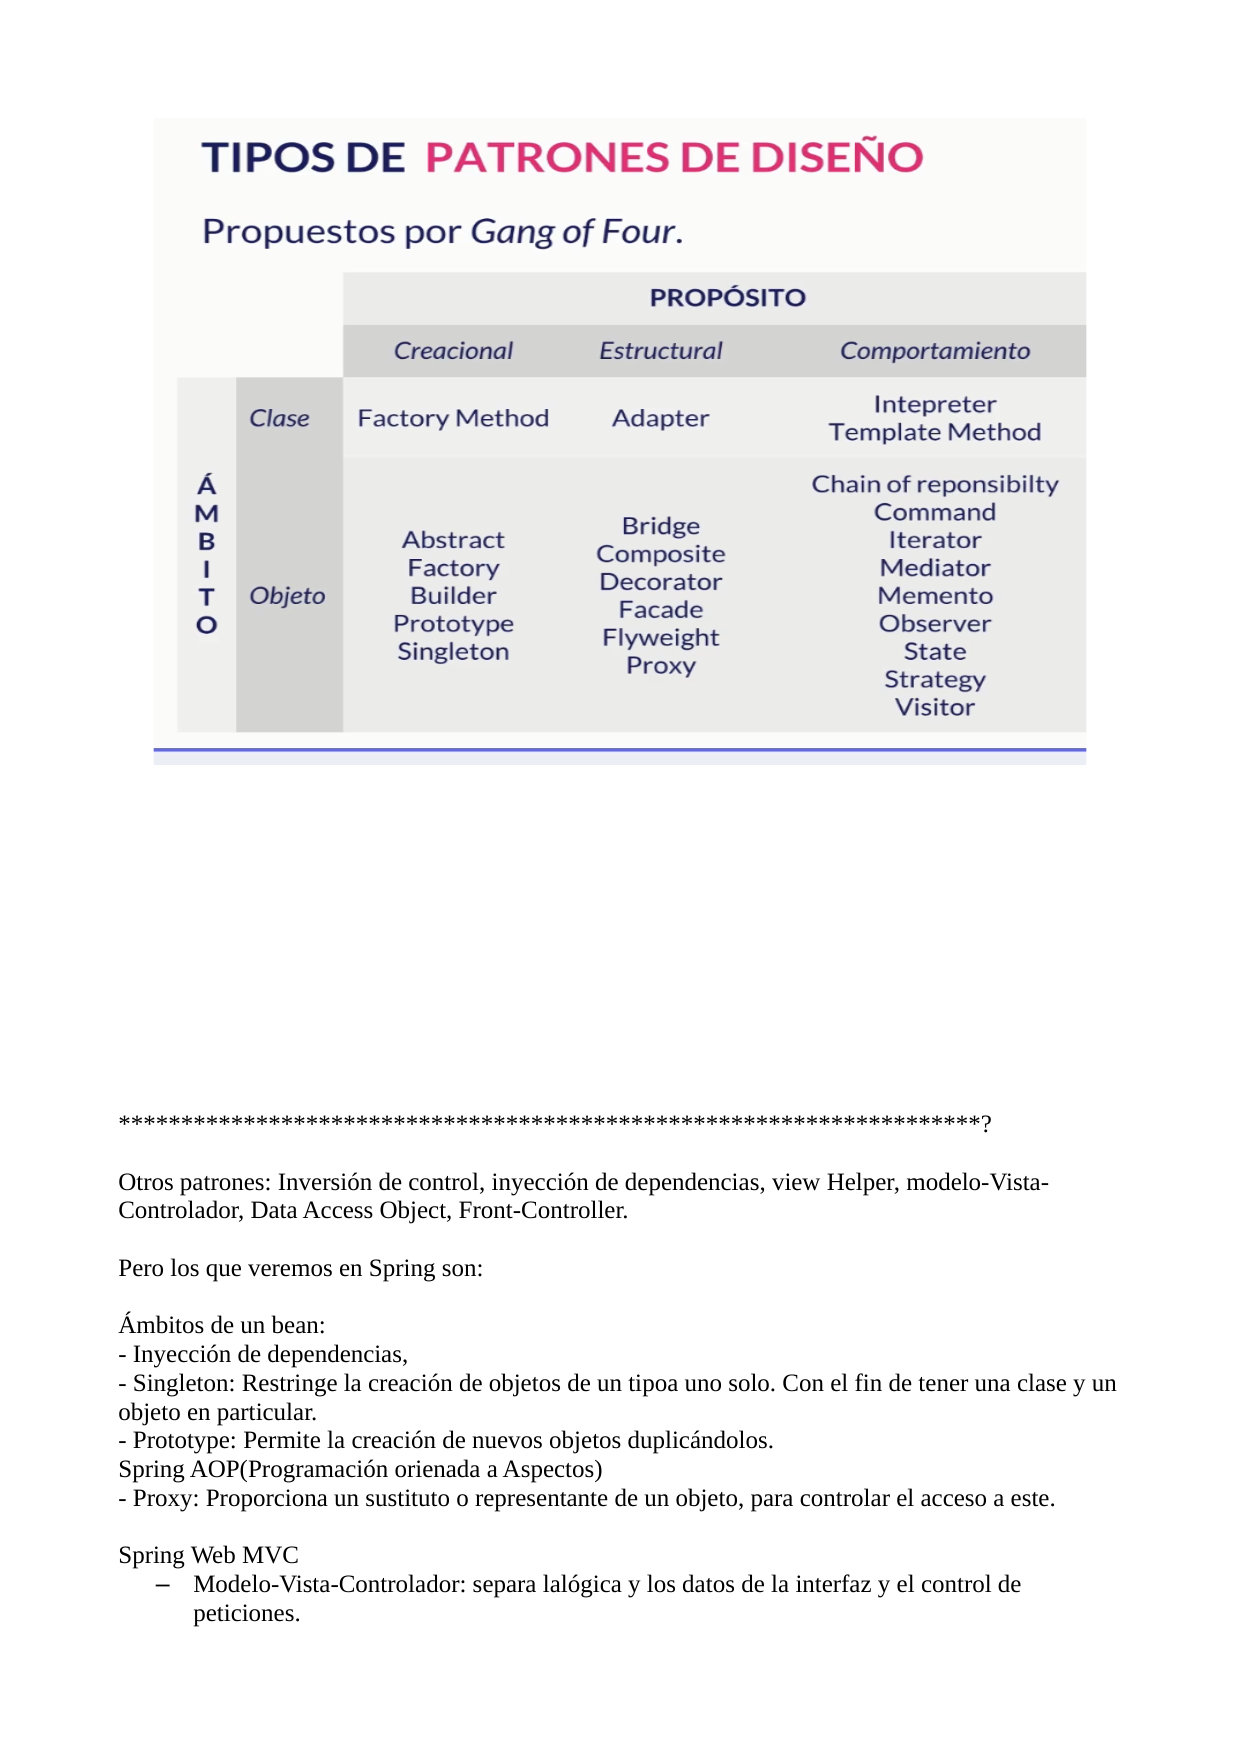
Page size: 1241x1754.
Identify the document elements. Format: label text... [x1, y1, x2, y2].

text *********************************************************************? [118, 1109, 1122, 1138]
text Spring AOP(Programación orienada a Aspectos) [118, 1454, 1122, 1483]
text Pero los que veremos en Spring son: [118, 1253, 1122, 1282]
text - Inyección de dependencias, [118, 1339, 1122, 1368]
text - Singleton: Restringe la creación de objetos de un tipoa uno solo. Con el fin de tener una clase y un objeto en particular. [118, 1368, 1122, 1426]
text - Proxy: Proporciona un sustituto o representante de un objeto, para controlar el acceso a este. [118, 1483, 1122, 1512]
text - Prototype: Permite la creación de nuevos objetos duplicándolos. [118, 1426, 1122, 1454]
text Spring Web MVC [118, 1541, 1122, 1569]
text Ámbitos de un bean: [118, 1311, 1122, 1339]
text Otros patrones: Inversión de control, inyección de dependencias, view Helper, modelo-Vista-Controlador, Data Access Object, Front-Controller. [118, 1167, 1122, 1224]
list Modelo-Vista-Controlador: separa lalógica y los datos de la interfaz y el control de peticiones. [156, 1569, 1122, 1627]
